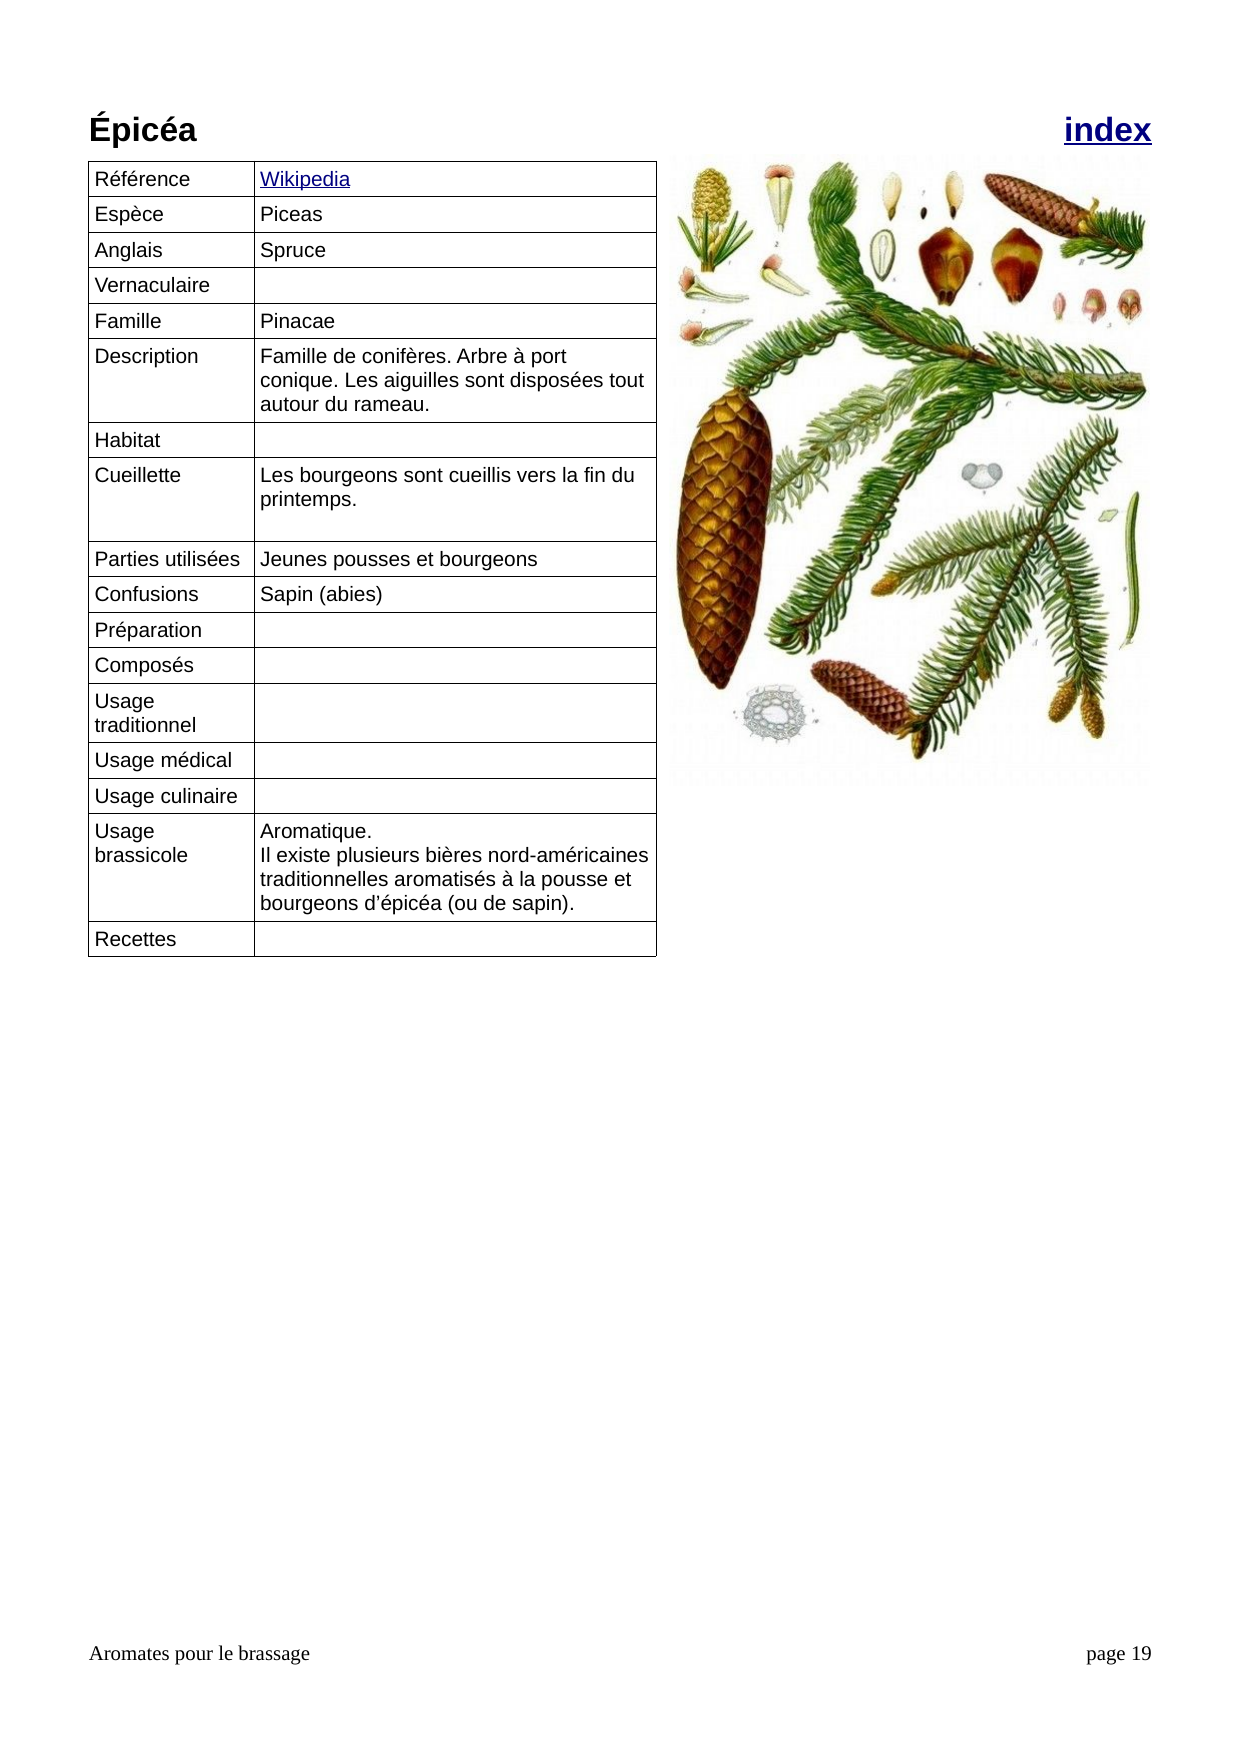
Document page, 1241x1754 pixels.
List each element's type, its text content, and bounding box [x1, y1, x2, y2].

table_cell Pinacae [255, 304, 656, 338]
table_cell [255, 779, 656, 813]
table_cell [255, 922, 656, 956]
table_cell [255, 648, 656, 683]
table_cell Recettes [89, 922, 254, 956]
table_cell Anglais [89, 233, 254, 267]
table_cell Confusions [89, 577, 254, 612]
table_cell Usage médical [89, 743, 254, 778]
table_cell Habitat [89, 423, 254, 457]
table_header Référence [89, 162, 254, 196]
table_cell Spruce [255, 233, 656, 267]
table_cell Usage brassicole [89, 814, 254, 921]
table_cell Famille [89, 304, 254, 338]
table_cell Vernaculaire [89, 268, 254, 303]
table_cell Jeunes pousses et bourgeons [255, 542, 656, 576]
table_cell Famille de conifères. Arbre à port conique. Les aiguilles sont disposées tout autour du rameau. [255, 339, 656, 422]
table_cell Préparation [89, 613, 254, 647]
table_cell Description [89, 339, 254, 422]
table_cell Les bourgeons sont cueillis vers la fin du printemps. [255, 458, 656, 541]
table_cell Cueillette [89, 458, 254, 541]
table_cell Usage traditionnel [89, 684, 254, 742]
table_header Wikipedia [255, 162, 656, 196]
table_cell Espèce [89, 197, 254, 232]
table_cell Sapin (abies) [255, 577, 656, 612]
picture [669, 154, 1150, 786]
table_cell [255, 743, 656, 778]
table_cell Aromatique. Il existe plusieurs bières nord-américaines traditionnelles aromatisés à la pousse et bourgeons d’épicéa (ou de sapin). [255, 814, 656, 921]
table_cell Usage culinaire [89, 779, 254, 813]
table_cell [255, 268, 656, 303]
table_cell Composés [89, 648, 254, 683]
table_cell Parties utilisées [89, 542, 254, 576]
table_cell [255, 684, 656, 742]
table_cell [255, 423, 656, 457]
table_cell [255, 613, 656, 647]
table_cell Piceas [255, 197, 656, 232]
subtitle Épicéa index [88, 109, 1152, 148]
